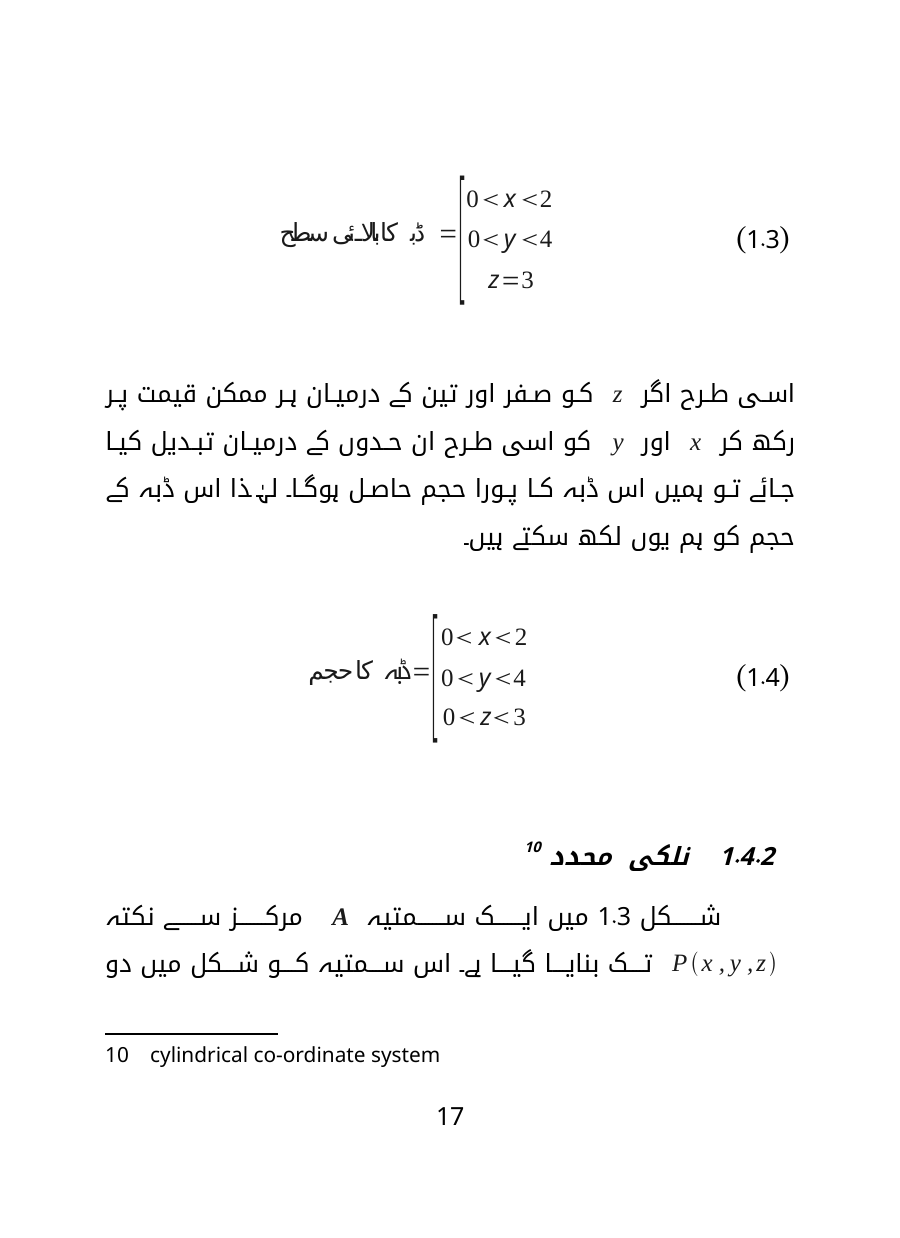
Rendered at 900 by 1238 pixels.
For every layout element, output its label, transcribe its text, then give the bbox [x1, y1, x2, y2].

text شکل 1.3 میں ایک سمتیہ مرکز سے نکتہ تک بنایا گیا ہے۔ اس سمتیہ کو شکل میں دو سمتیوں کی مدد سے ظاہر کیا گیا ہے۔ یعنی [105, 893, 795, 988]
text اسی طرح اگرکو صفر اور تین کے درمیان ہر ممکن قیمت پر رکھ کراورکو اسی طرح ان حدوں کے درمیان تبدیل کیا جائے تو ہمیں اس ڈبہ کا پورا حجم حاصل ہوگا۔ لہٰذا اس ڈبہ کے حجم کو ہم یوں لکھ سکتے ہیں۔ [105, 371, 795, 560]
table_header (1.3) [718, 169, 795, 324]
table_header [105, 169, 718, 324]
list cylindrical co-ordinate system [105, 1040, 795, 1068]
table_header [105, 607, 718, 762]
table_header (1.4) [718, 607, 795, 762]
subtitle نلکی محدد [105, 833, 718, 881]
